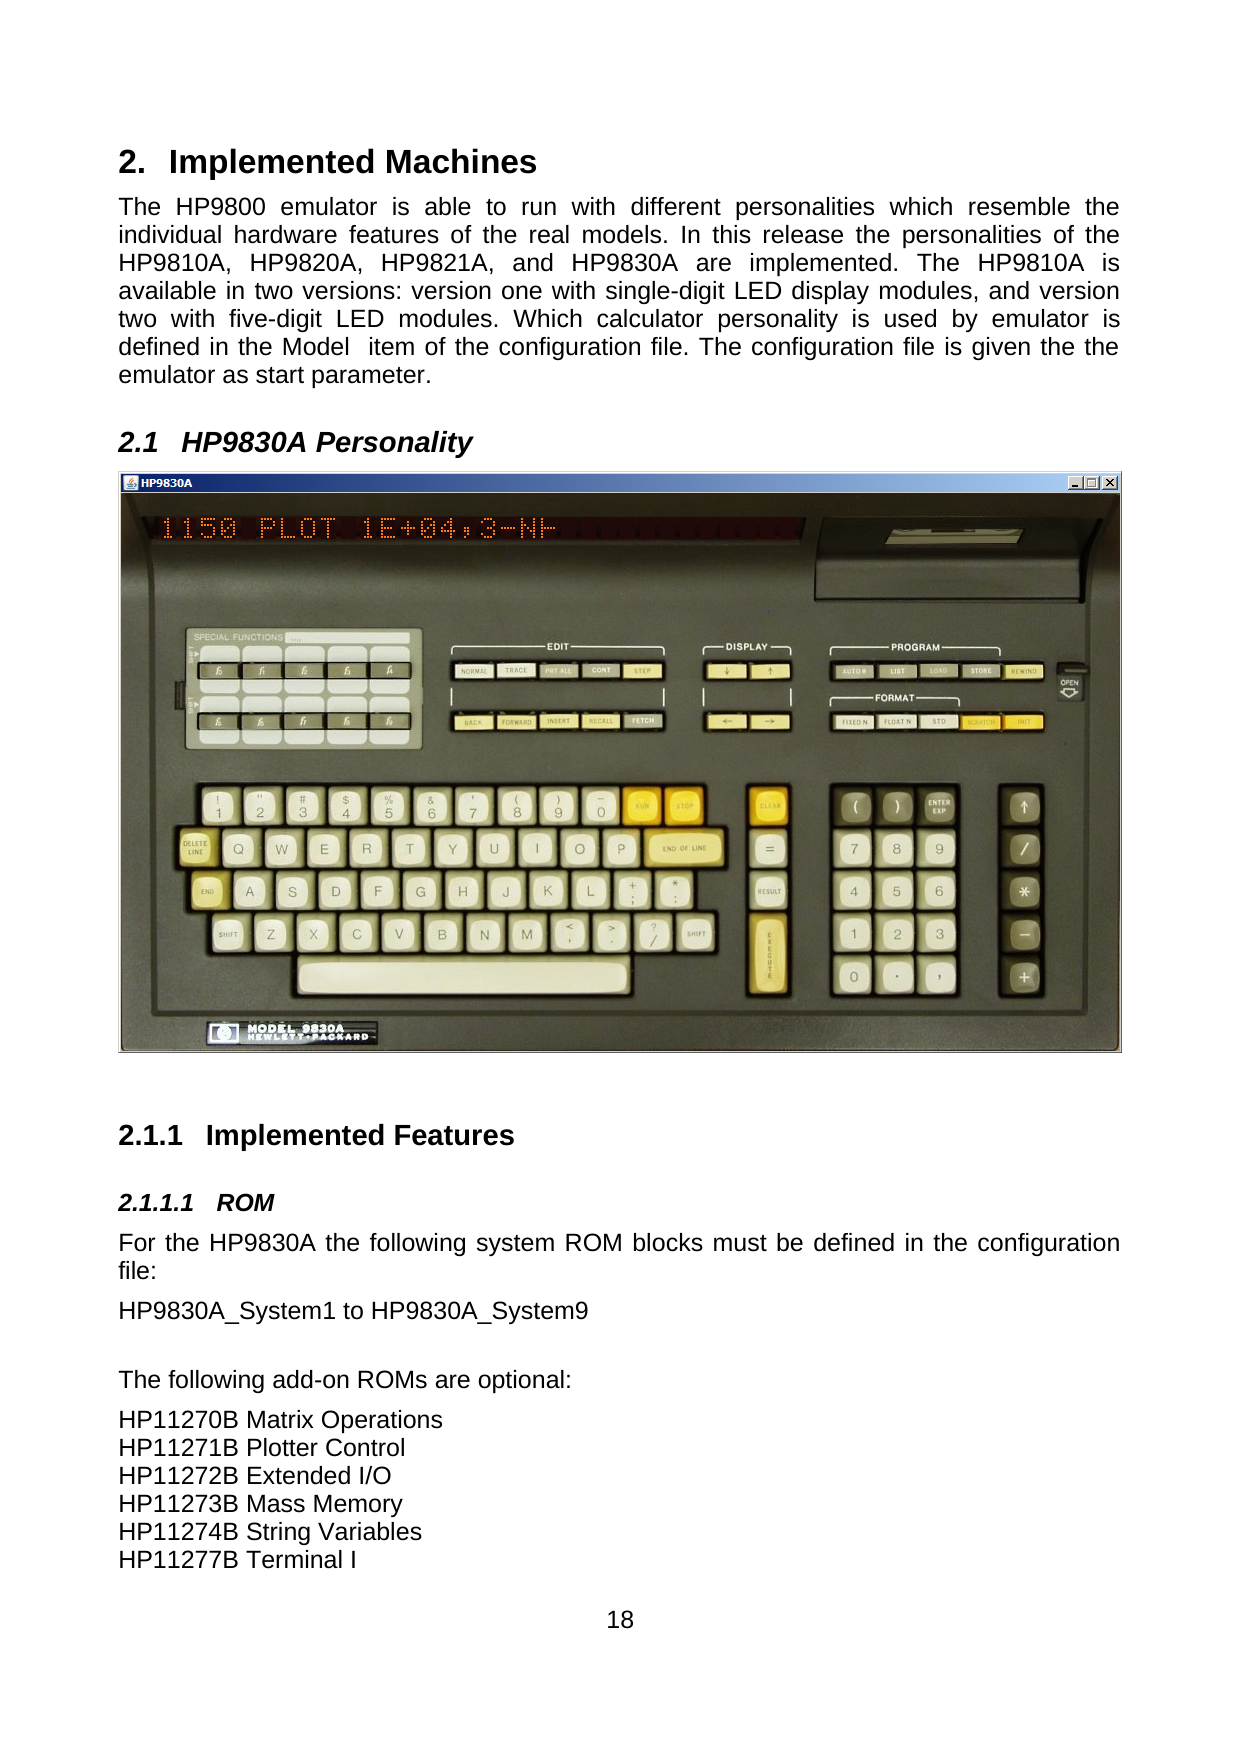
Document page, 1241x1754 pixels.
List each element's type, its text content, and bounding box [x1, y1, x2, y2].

text For the HP9830A the following system ROM blocks must be defined in the configuration file: [118, 1229, 1122, 1284]
picture [118, 471, 1122, 1053]
subtitle Implemented Features [118, 1118, 1122, 1151]
text The following add-on ROMs are optional: [118, 1365, 1122, 1393]
text The HP9800 emulator is able to run with different personalities which resemble the individual hardware features of the real models. In this release the personalities of the HP9810A, HP9820A, HP9821A, and HP9830A are implemented. The HP9810A is available in two versions: version one with single-digit LED display modules, and version two with five-digit LED modules. Which calculator personality is used by emulator is defined in the Model item of the configuration file. The configuration file is given the the emulator as start parameter. [118, 193, 1122, 388]
text HP11271B Plotter Control [118, 1434, 1122, 1462]
text HP11272B Extended I/O [118, 1462, 1122, 1489]
text HP11270B Matrix Operations [118, 1406, 1122, 1434]
text HP11274B String Variables [118, 1517, 1122, 1545]
subtitle ROM [118, 1188, 1122, 1216]
subtitle Implemented Machines [118, 143, 1122, 181]
text HP11277B Terminal I [118, 1545, 1122, 1573]
subtitle HP9830A Personality [118, 426, 1122, 459]
text HP9830A_System1 to HP9830A_System9 [118, 1297, 1122, 1325]
text HP11273B Mass Memory [118, 1489, 1122, 1517]
